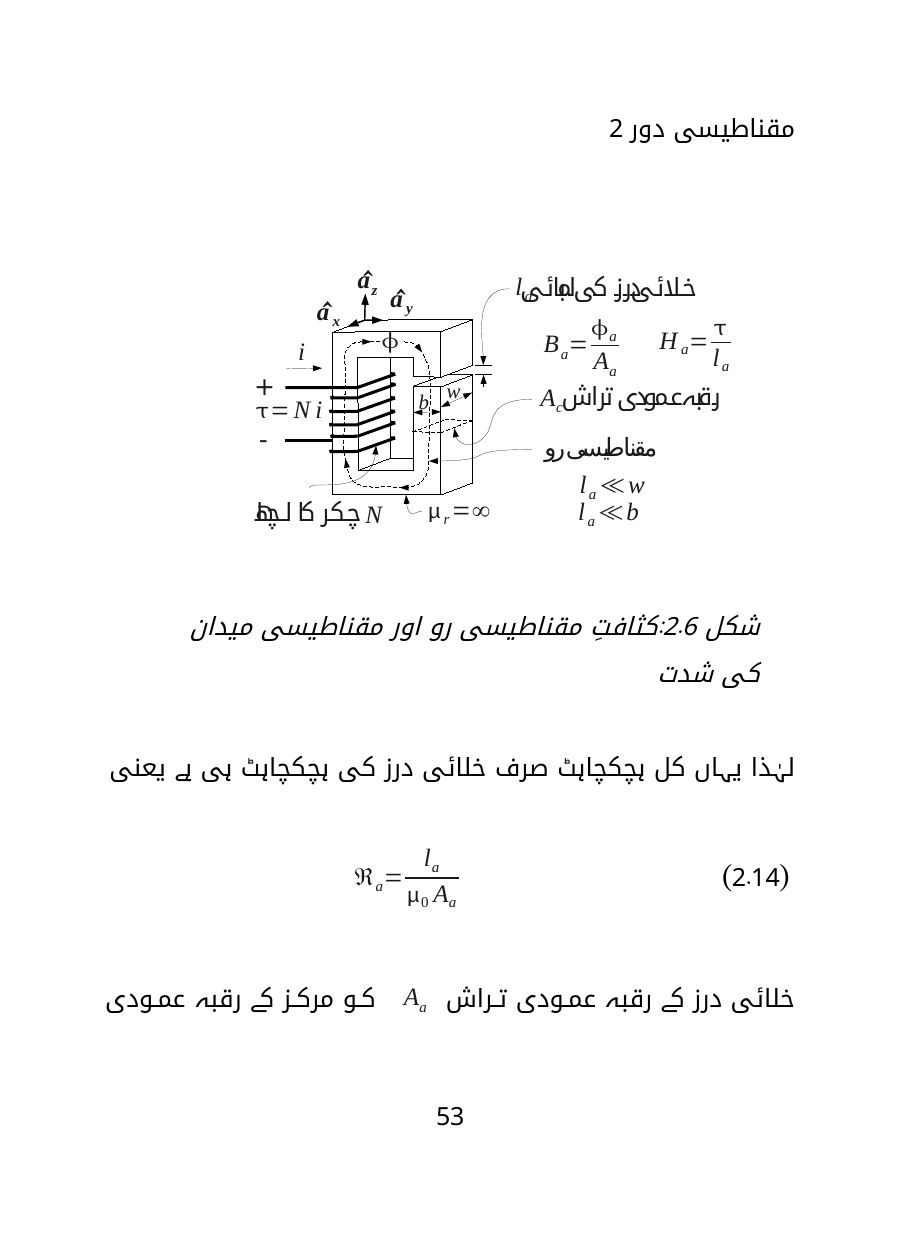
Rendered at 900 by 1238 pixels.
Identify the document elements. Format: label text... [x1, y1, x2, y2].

text خلائی درز کے رقبہ عمودی تراش کو مرکز کے رقبہ عمودی تراش کے برابر لیا گیا ہے۔ یعنی [105, 976, 795, 1023]
table_header [105, 839, 700, 929]
table_header (2.14) [700, 839, 795, 929]
text لہٰذا یہاں کل ہچکچاہٹ صرف خلائی درز کی ہچکچاہٹ ہی ہے یعنی [105, 745, 795, 792]
text شکل 2.6:کثافتِ مقناطیسی رو اور مقناطیسی میدان کی شدت [140, 195, 760, 698]
